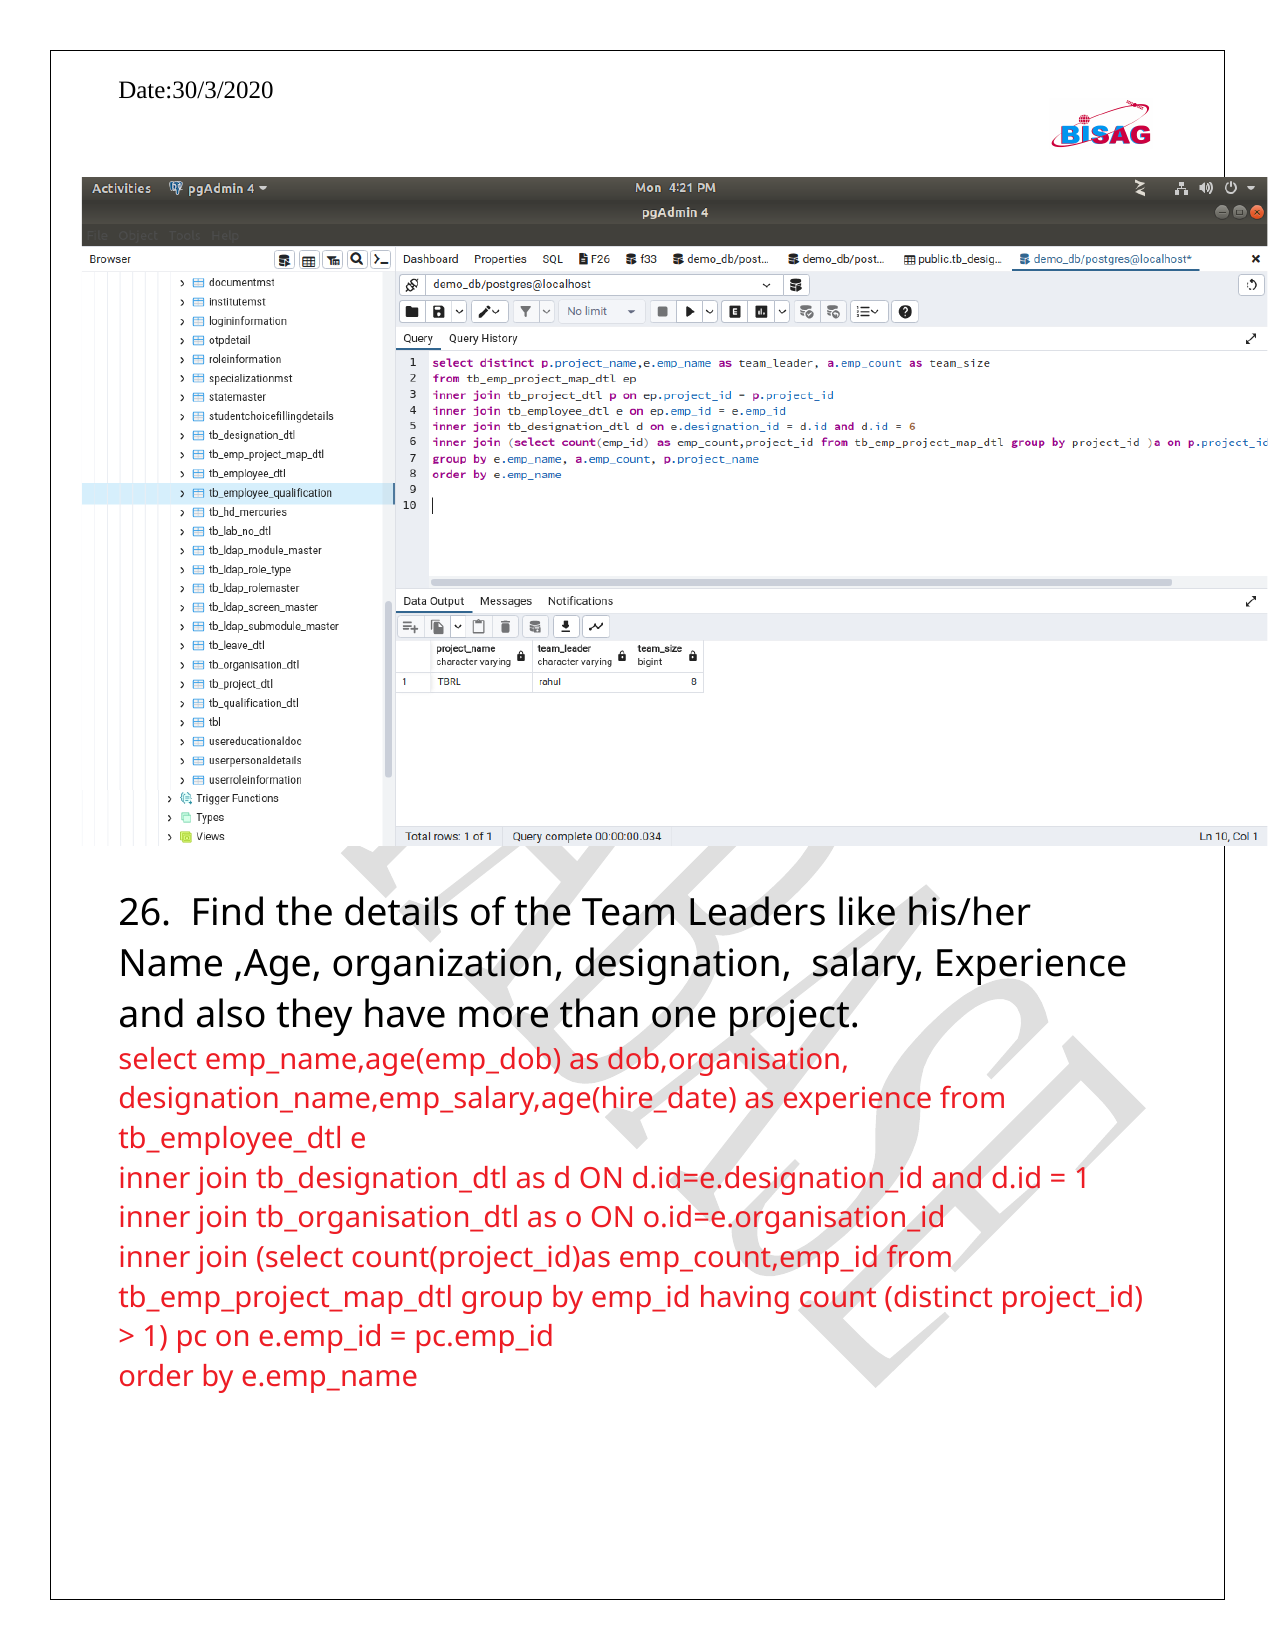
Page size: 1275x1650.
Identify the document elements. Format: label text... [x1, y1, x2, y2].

text select emp_name,age(emp_dob) as dob,organisation, designation_name,emp_salary,age(hire_date) as experience from tb_employee_dtl e [743, 1038, 915, 1157]
text inner join tb_designation_dtl as d ON d.id=e.designation_id and d.id = 1 [884, 1157, 974, 1197]
text select emp_name,age(emp_dob) as dob,organisation, designation_name,emp_salary,age(hire_date) as experience from tb_employee_dtl e [1077, 1038, 1157, 1157]
text 26. Find the details of the Team Leaders like his/her Name ,Age, organization, designation, salary, Experience and also they have more than one project. [834, 885, 1157, 1038]
picture [81, 177, 1268, 846]
text inner join tb_organisation_dtl as o ON o.id=e.organisation_id [846, 1197, 934, 1236]
text inner join tb_organisation_dtl as o ON o.id=e.organisation_id [927, 1207, 980, 1236]
text 26. Find the details of the Team Leaders like his/her Name ,Age, organization, designation, salary, Experience and also they have more than one project. [668, 885, 924, 1038]
text inner join tb_designation_dtl as d ON d.id=e.designation_id and d.id = 1 [975, 1157, 1157, 1197]
picture [1048, 98, 1154, 149]
text inner join tb_organisation_dtl as o ON o.id=e.organisation_id [118, 1197, 756, 1236]
text 26. Find the details of the Team Leaders like his/her Name ,Age, organization, designation, salary, Experience and also they have more than one project. [751, 955, 854, 1038]
text inner join tb_designation_dtl as d ON d.id=e.designation_id and d.id = 1 [118, 1157, 713, 1197]
text select emp_name,age(emp_dob) as dob,organisation, designation_name,emp_salary,age(hire_date) as experience from tb_employee_dtl e [118, 1038, 767, 1157]
text select emp_name,age(emp_dob) as dob,organisation, designation_name,emp_salary,age(hire_date) as experience from tb_employee_dtl e [911, 1038, 1069, 1157]
text inner join tb_organisation_dtl as o ON o.id=e.organisation_id [758, 1197, 856, 1236]
text inner join (select count(project_id)as emp_count,emp_id from tb_emp_project_map_dtl group by emp_id having count (distinct project_id) > 1) pc on e.emp_id = pc.emp_id [844, 1236, 1157, 1355]
text select emp_name,age(emp_dob) as dob,organisation, designation_name,emp_salary,age(hire_date) as experience from tb_employee_dtl e [1006, 1082, 1116, 1157]
text 26. Find the details of the Team Leaders like his/her Name ,Age, organization, designation, salary, Experience and also they have more than one project. [508, 885, 668, 1016]
text inner join tb_designation_dtl as d ON d.id=e.designation_id and d.id = 1 [714, 1157, 874, 1197]
text order by e.emp_name [118, 1355, 1157, 1395]
text inner join tb_organisation_dtl as o ON o.id=e.organisation_id [993, 1197, 1157, 1236]
text inner join (select count(project_id)as emp_count,emp_id from tb_emp_project_map_dtl group by emp_id having count (distinct project_id) > 1) pc on e.emp_id = pc.emp_id [118, 1236, 895, 1355]
text 26. Find the details of the Team Leaders like his/her Name ,Age, organization, designation, salary, Experience and also they have more than one project. [555, 915, 697, 1038]
text 26. Find the details of the Team Leaders like his/her Name ,Age, organization, designation, salary, Experience and also they have more than one project. [118, 885, 557, 1038]
